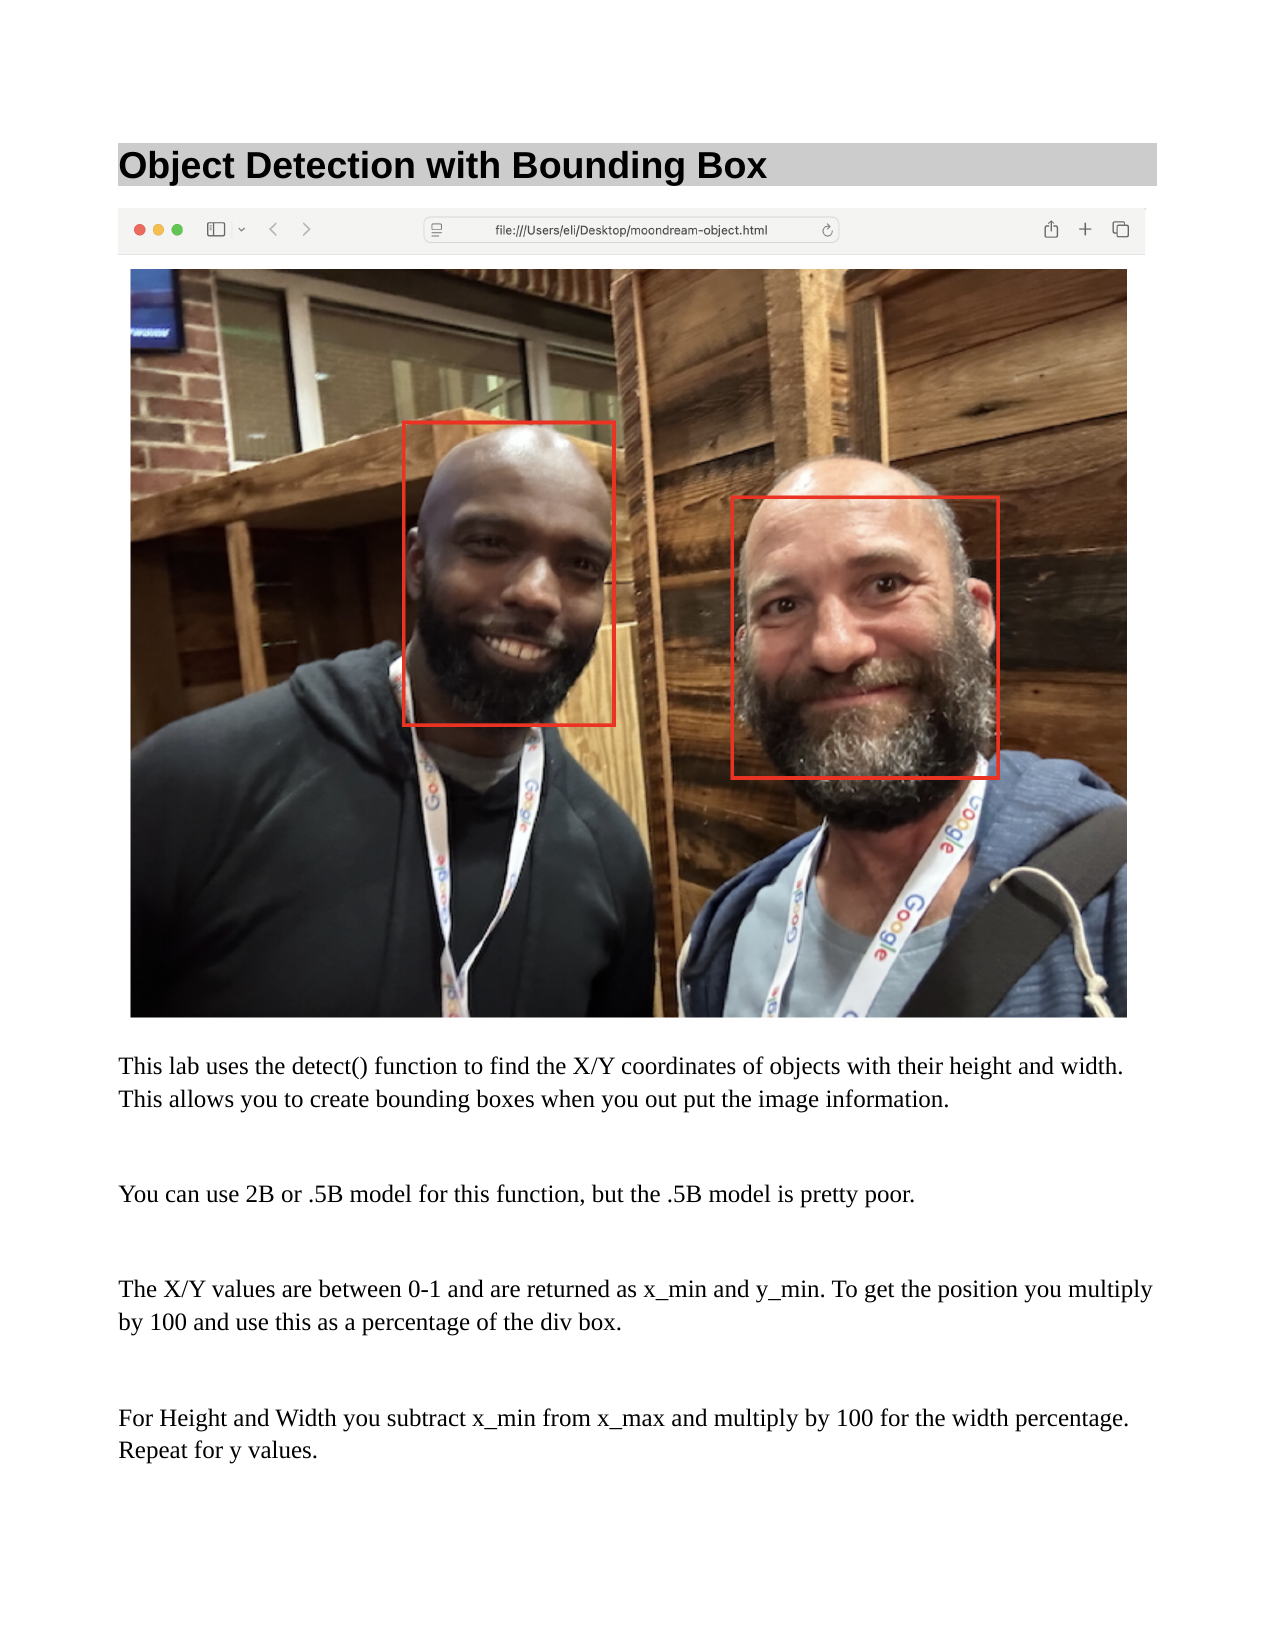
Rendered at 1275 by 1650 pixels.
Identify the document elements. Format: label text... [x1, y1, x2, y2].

subtitle Object Detection with Bounding Box [118, 143, 1157, 186]
text The X/Y values are between 0-1 and are returned as x_min and y_min. To get the position you multiply by 100 and use this as a percentage of the div box. [118, 1274, 1157, 1336]
text This lab uses the detect() function to find the X/Y coordinates of objects with their height and width. This allows you to create bounding boxes when you out put the image information. [118, 199, 1157, 1113]
picture [118, 208, 1146, 1035]
text For Height and Width you subtract x_min from x_max and multiply by 100 for the width percentage. Repeat for y values. [118, 1403, 1157, 1464]
text You can use 2B or .5B model for this function, but the .5B model is pretty poor. [118, 1179, 1157, 1208]
